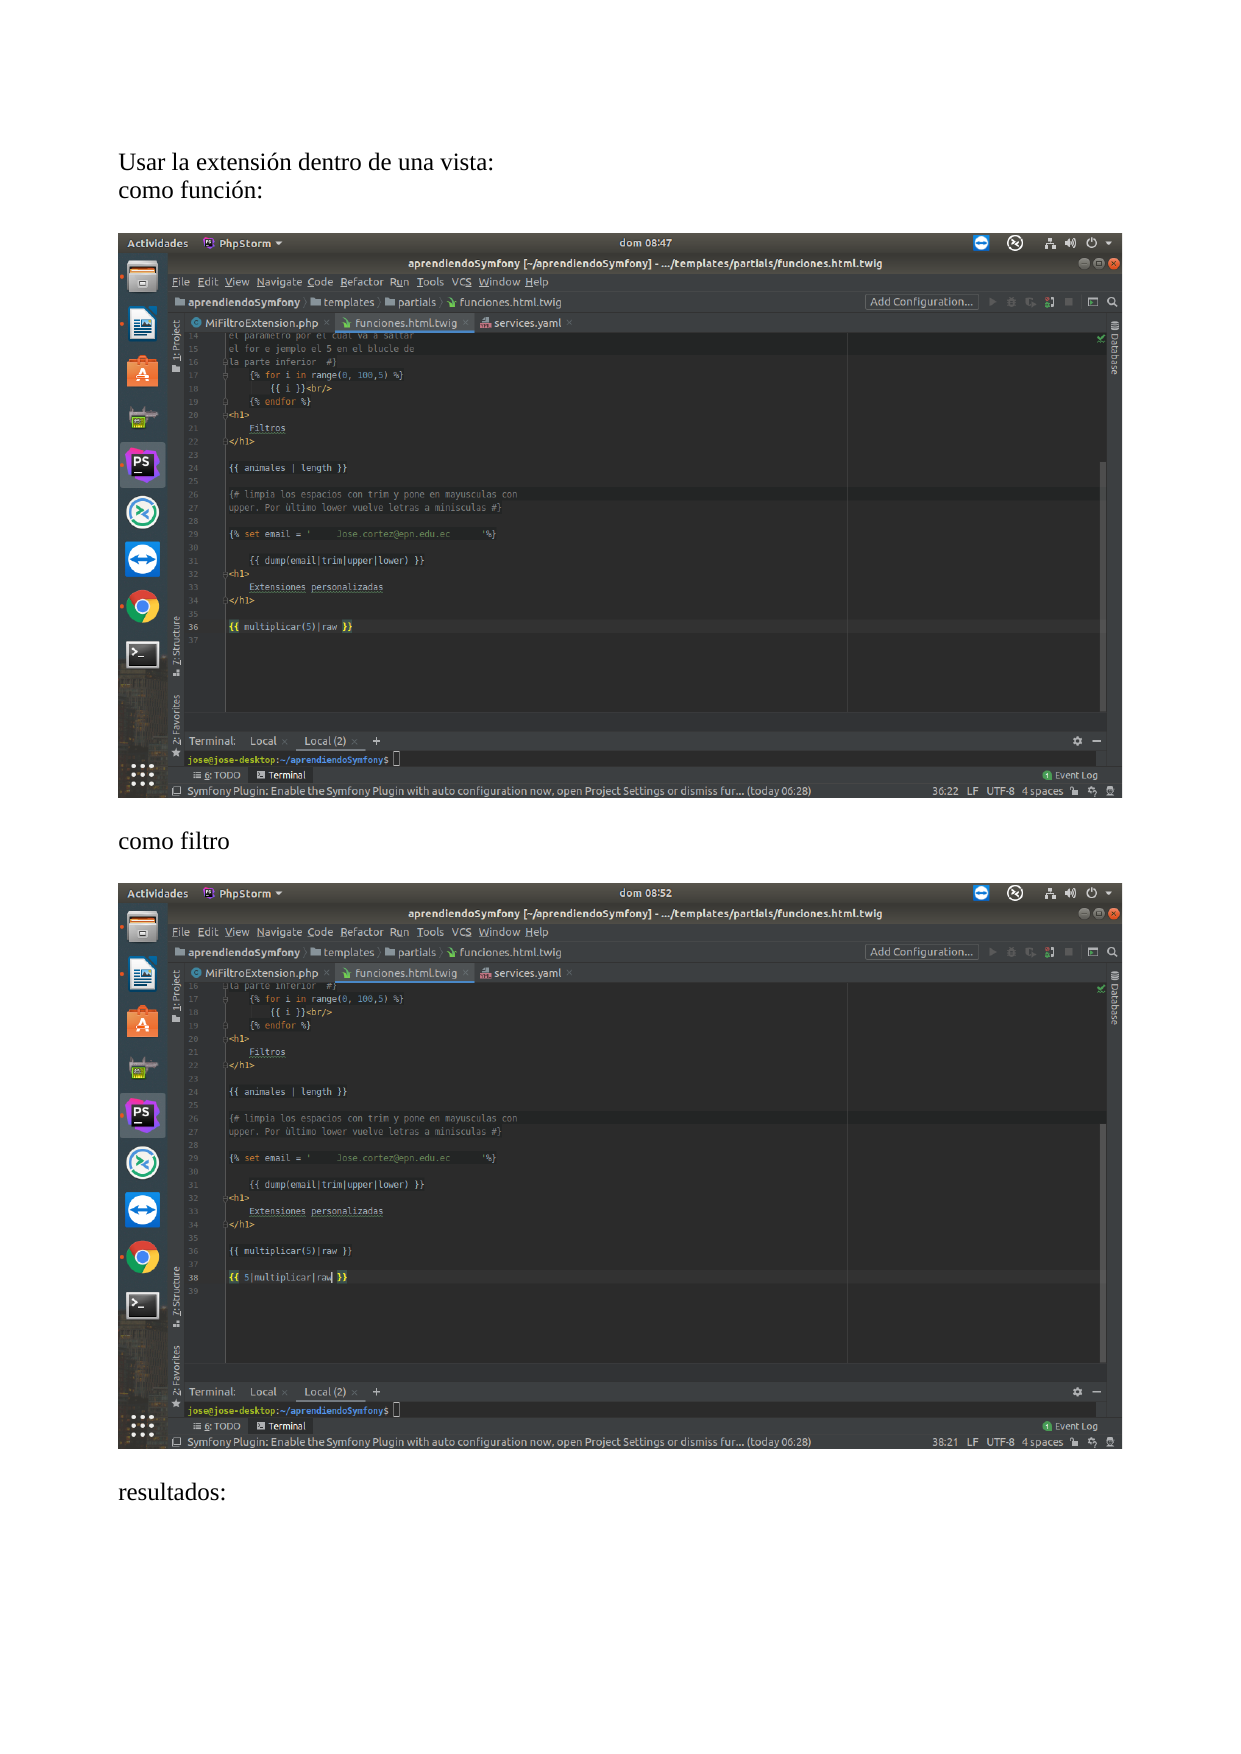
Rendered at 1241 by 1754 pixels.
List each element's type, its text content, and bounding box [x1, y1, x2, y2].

text como filtro [118, 826, 1122, 855]
text resultados: [118, 1477, 1122, 1506]
text como función: [118, 176, 1122, 204]
text Usar la extensión dentro de una vista: [118, 147, 1122, 176]
